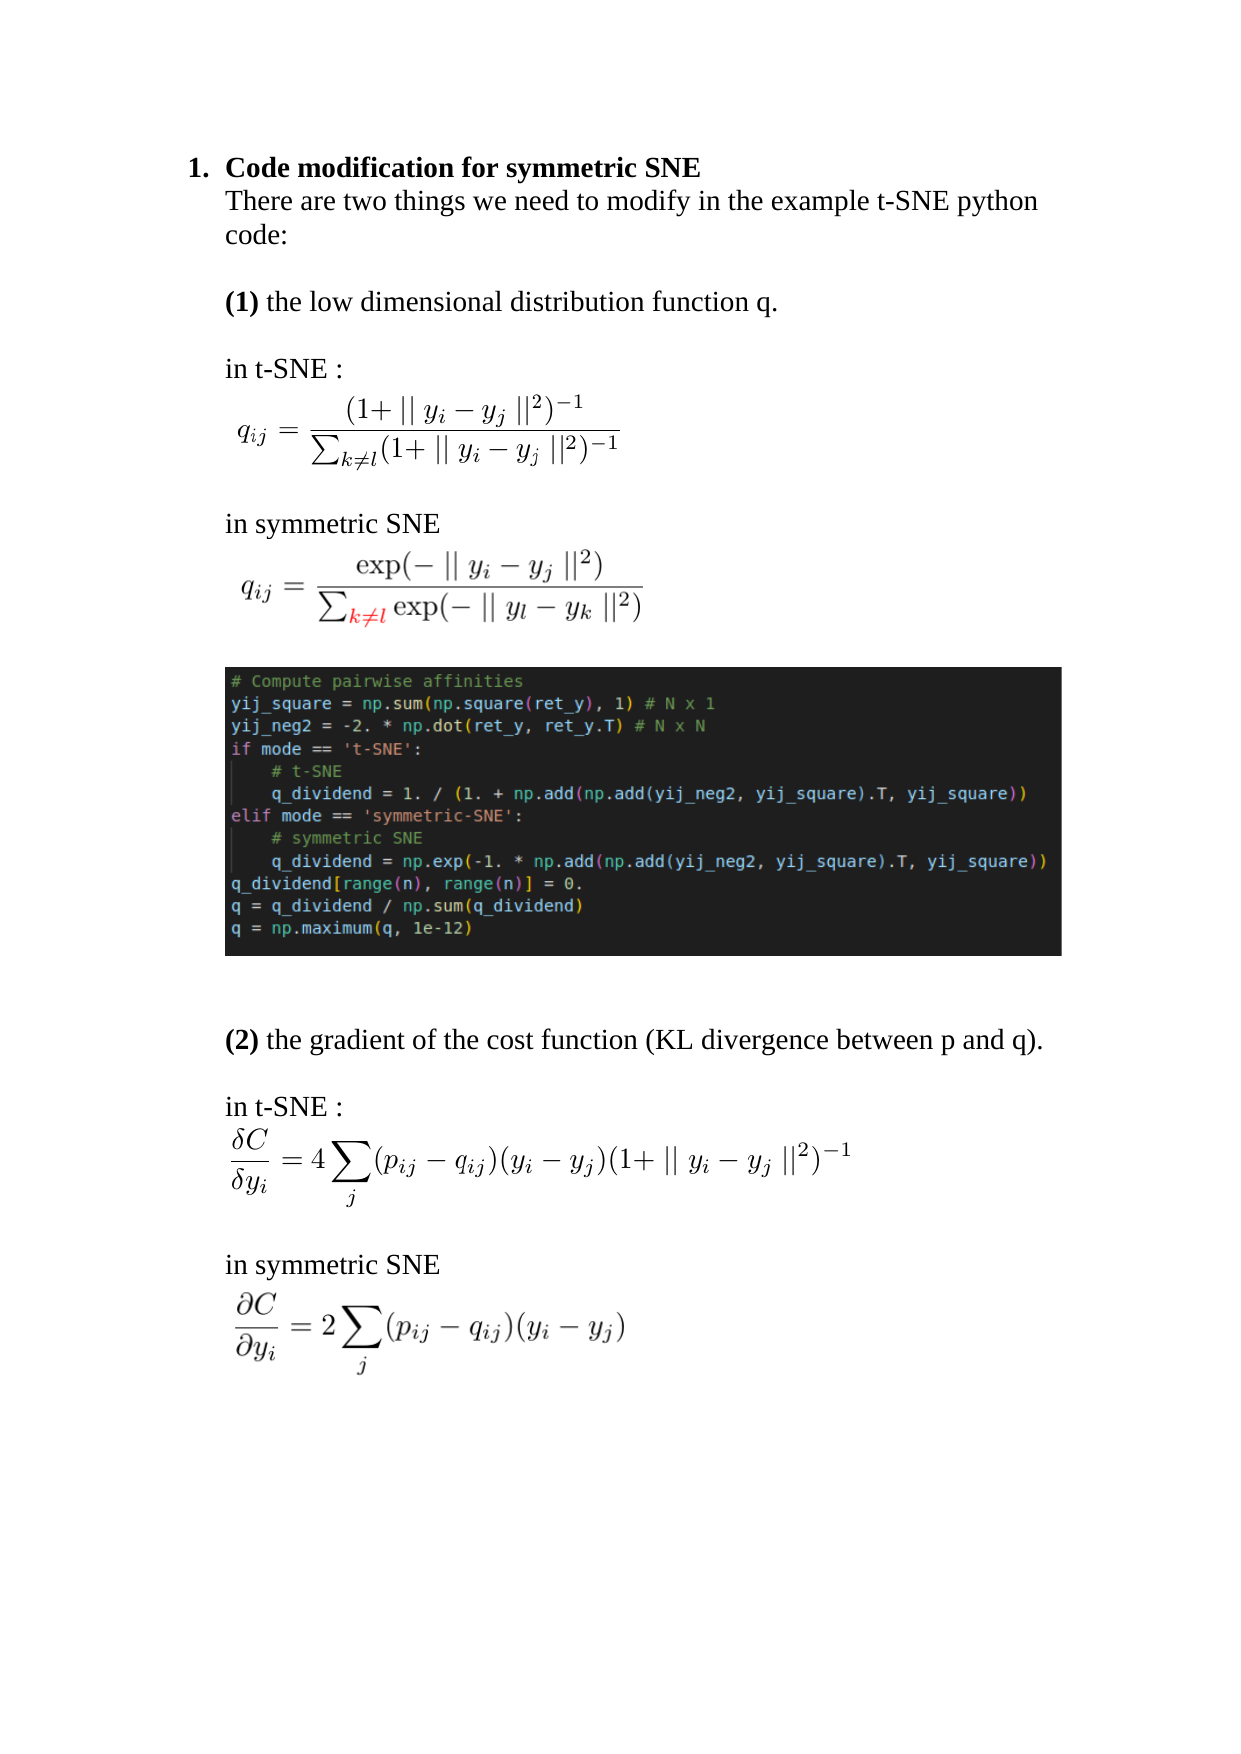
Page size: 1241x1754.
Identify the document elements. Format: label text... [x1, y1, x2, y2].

text in symmetric SNE [150, 1247, 1090, 1281]
text (1) the low dimensional distribution function q. [150, 284, 1090, 318]
picture [225, 539, 651, 634]
text in t-SNE : [150, 351, 1090, 385]
text (2) the gradient of the cost function (KL divergence between p and q). [150, 1022, 1090, 1056]
text in symmetric SNE [150, 506, 1090, 539]
picture [225, 1281, 629, 1383]
picture [225, 1122, 862, 1214]
text code: [150, 217, 1090, 251]
picture [225, 384, 622, 473]
picture [225, 667, 1062, 956]
text There are two things we need to modify in the example t-SNE python [150, 183, 1090, 217]
list Code modification for symmetric SNE [187, 150, 1090, 183]
text in t-SNE : [150, 1089, 1090, 1123]
